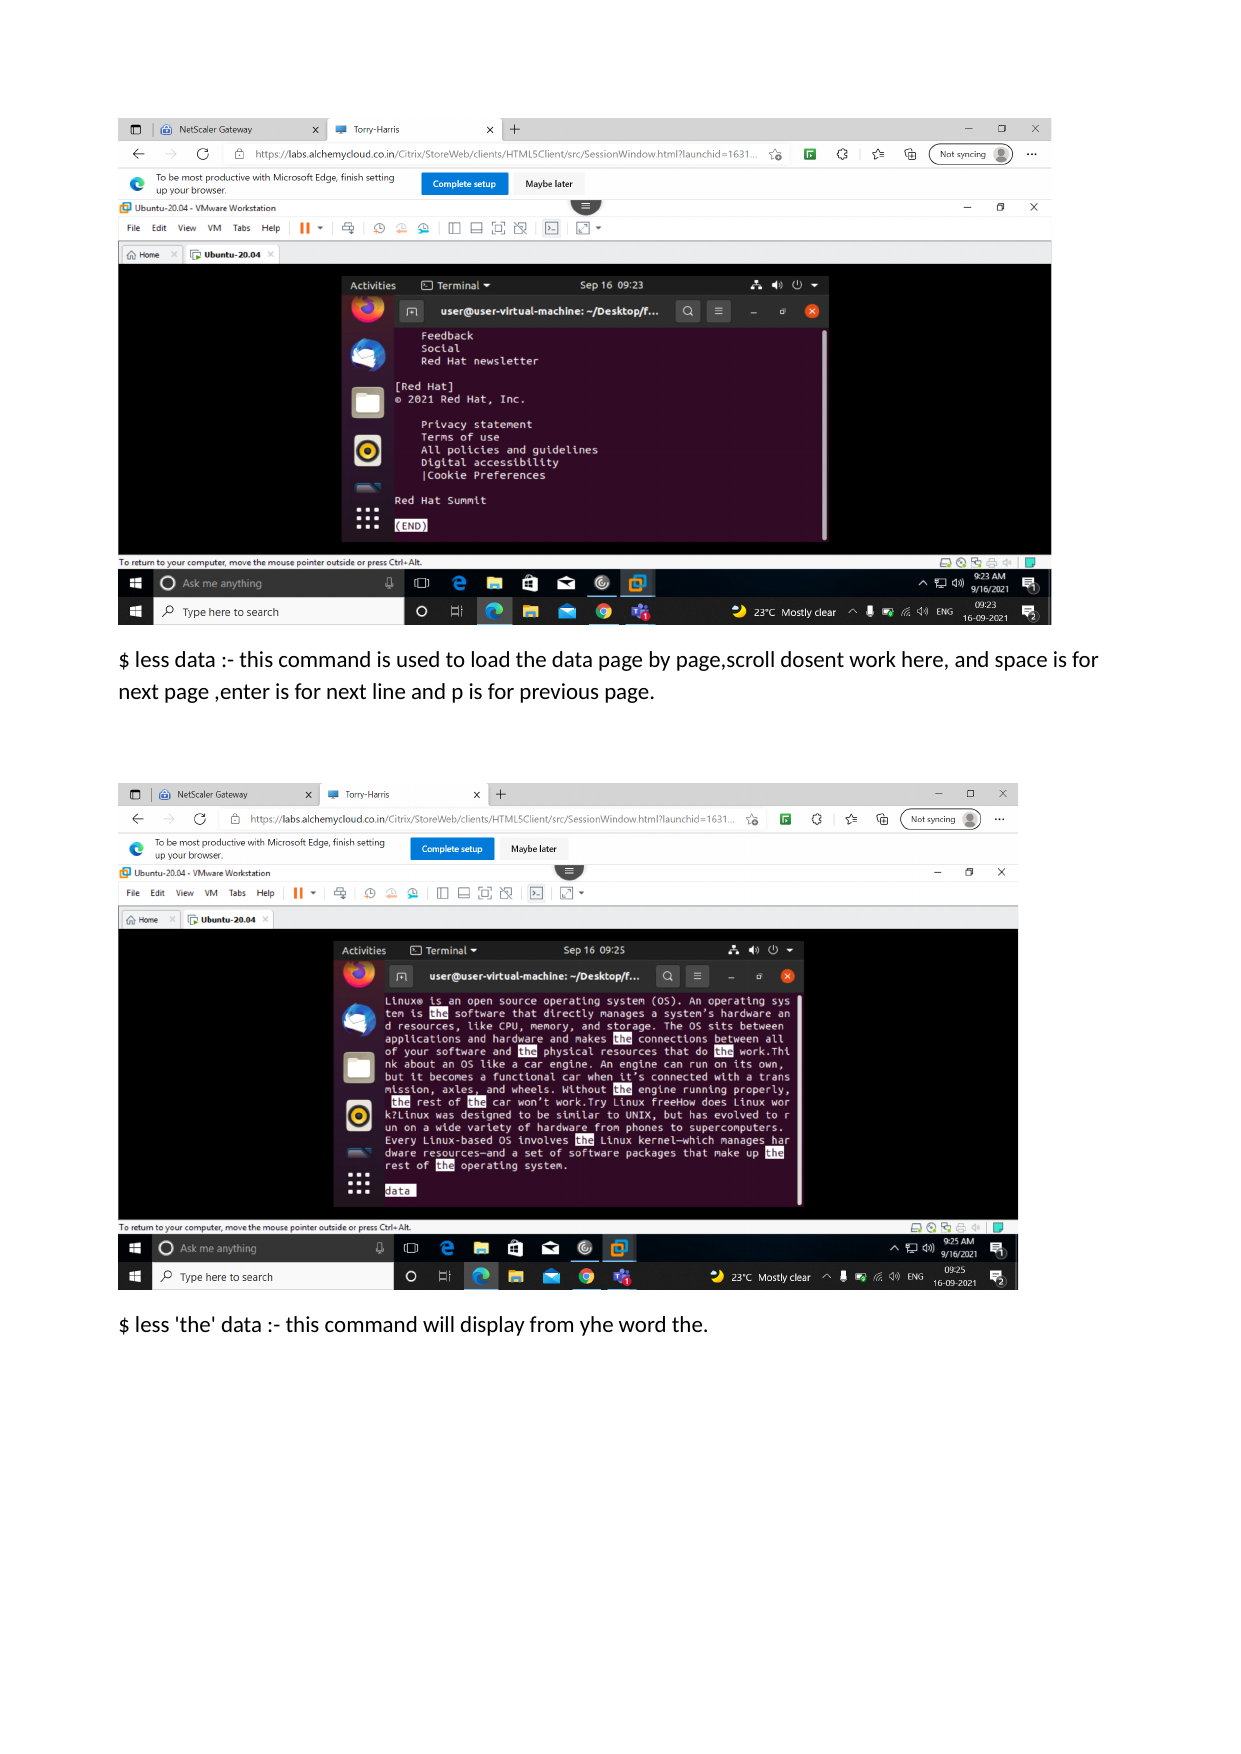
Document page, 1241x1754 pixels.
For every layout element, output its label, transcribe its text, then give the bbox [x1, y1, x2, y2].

text $ less data :- this command is used to load the data page by page,scroll dosent work here, and space is for next page ,enter is for next line and p is for previous page. [118, 645, 1122, 705]
text $ less 'the' data :- this command will display from yhe word the. [118, 1311, 1122, 1338]
